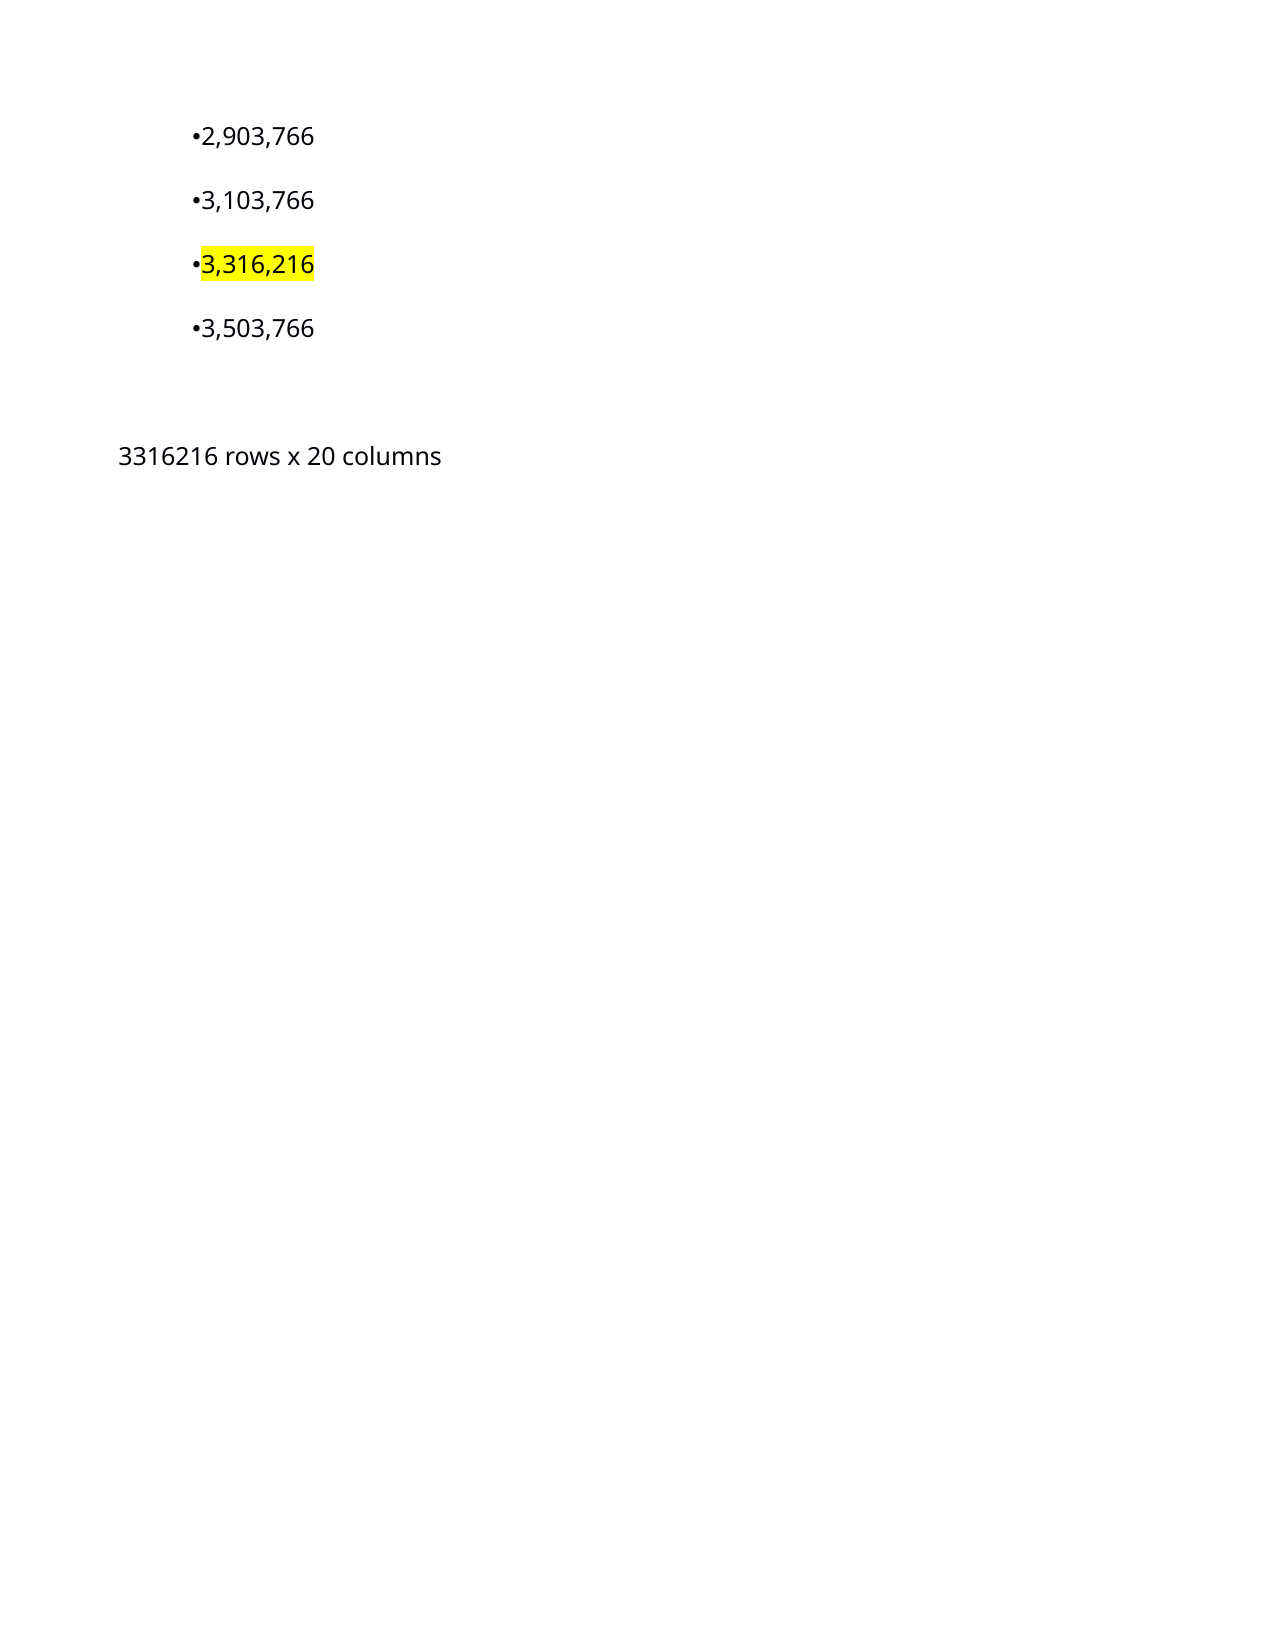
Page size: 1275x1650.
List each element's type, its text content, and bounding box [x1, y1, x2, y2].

list 3,316,216 [118, 246, 1157, 281]
list 3,103,766 [118, 182, 1157, 216]
text 3316216 rows x 20 columns [118, 439, 1157, 473]
list 3,503,766 [118, 311, 1157, 345]
text )3316216 rows x 20 columns [118, 567, 1157, 597]
list 2,903,766 [118, 118, 1157, 152]
